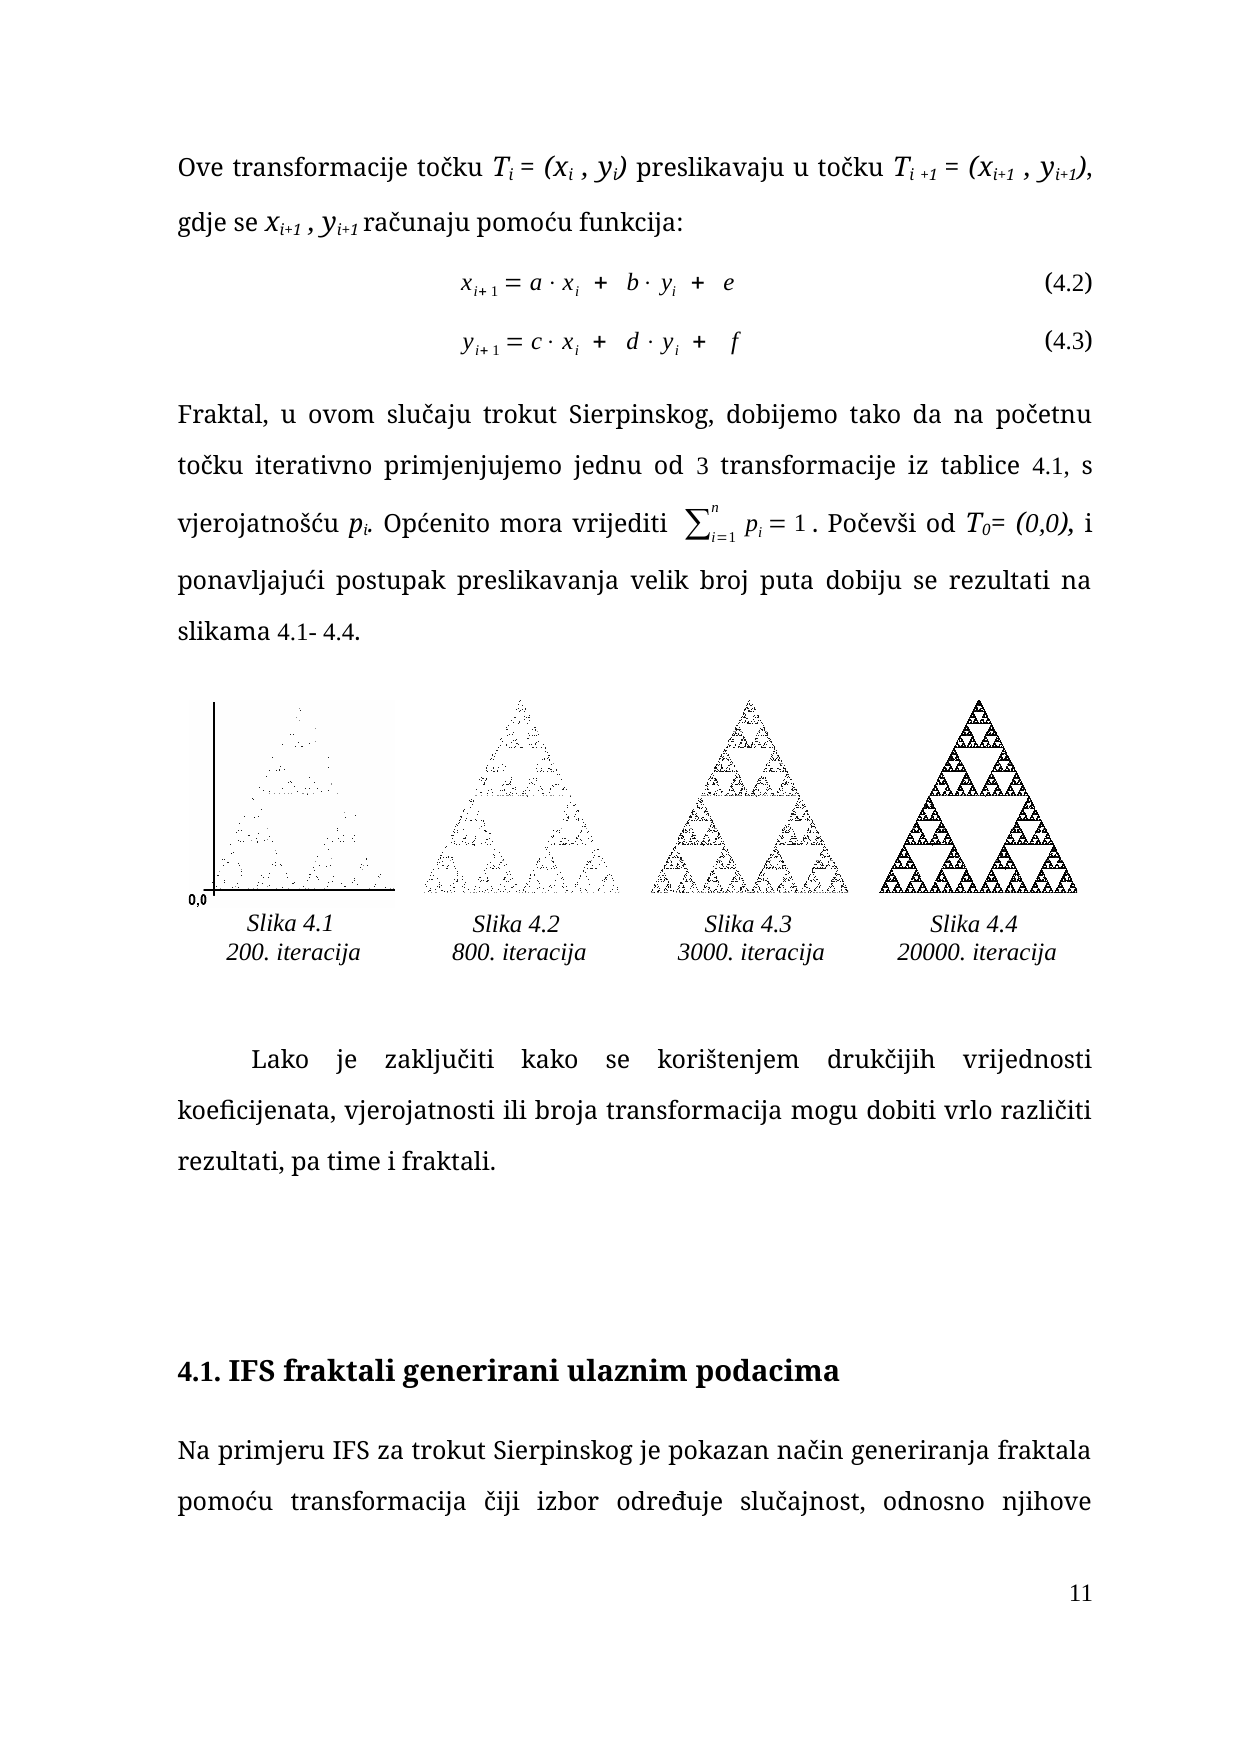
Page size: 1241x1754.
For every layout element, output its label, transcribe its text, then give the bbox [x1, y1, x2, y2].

text (4.2) [177, 264, 1093, 300]
picture [188, 700, 395, 908]
picture [879, 700, 1078, 893]
table_header Slika 4.3 3000. iteracija [635, 694, 864, 984]
table_header Slika 4.2 800. iteracija [406, 694, 635, 984]
text Na primjeru IFS za trokut Sierpinskog je pokazan način generiranja fraktala pomoću transformacija čiji izbor određuje slučajnost, odnosno njihove [177, 1433, 1093, 1518]
subtitle 4.1. IFS fraktali generirani ulaznim podacima [177, 1348, 1093, 1390]
picture [421, 700, 620, 893]
table_header Slika 4.1 200. iteracija [177, 694, 406, 984]
text (4.3) [177, 323, 1093, 359]
text Lako je zaključiti kako se korištenjem drukčijih vrijednosti koeficijenata, vjerojatnosti ili broja transformacija mogu dobiti vrlo različiti rezultati, pa time i fraktali. [177, 1041, 1093, 1177]
text Ove transformacije točku Ti = (xi , yi) preslikavaju u točku Ti +1 = (xi+1 , yi+1), gdje se xi+1 , yi+1 računaju pomoću funkcija: [177, 148, 1093, 240]
table_header Slika 4.4 20000. iteracija [864, 694, 1093, 984]
picture [650, 700, 849, 893]
text Fraktal, u ovom slučaju trokut Sierpinskog, dobijemo tako da na početnu točku iterativno primjenjujemo jednu od 3 transformacije iz tablice 4.1, s vjerojatnošću pi. Općenito mora vrijediti . Počevši od T0= (0,0), i ponavljajući postupak preslikavanja velik broj puta dobiju se rezultati na slikama 4.1- 4.4. [177, 396, 1093, 648]
